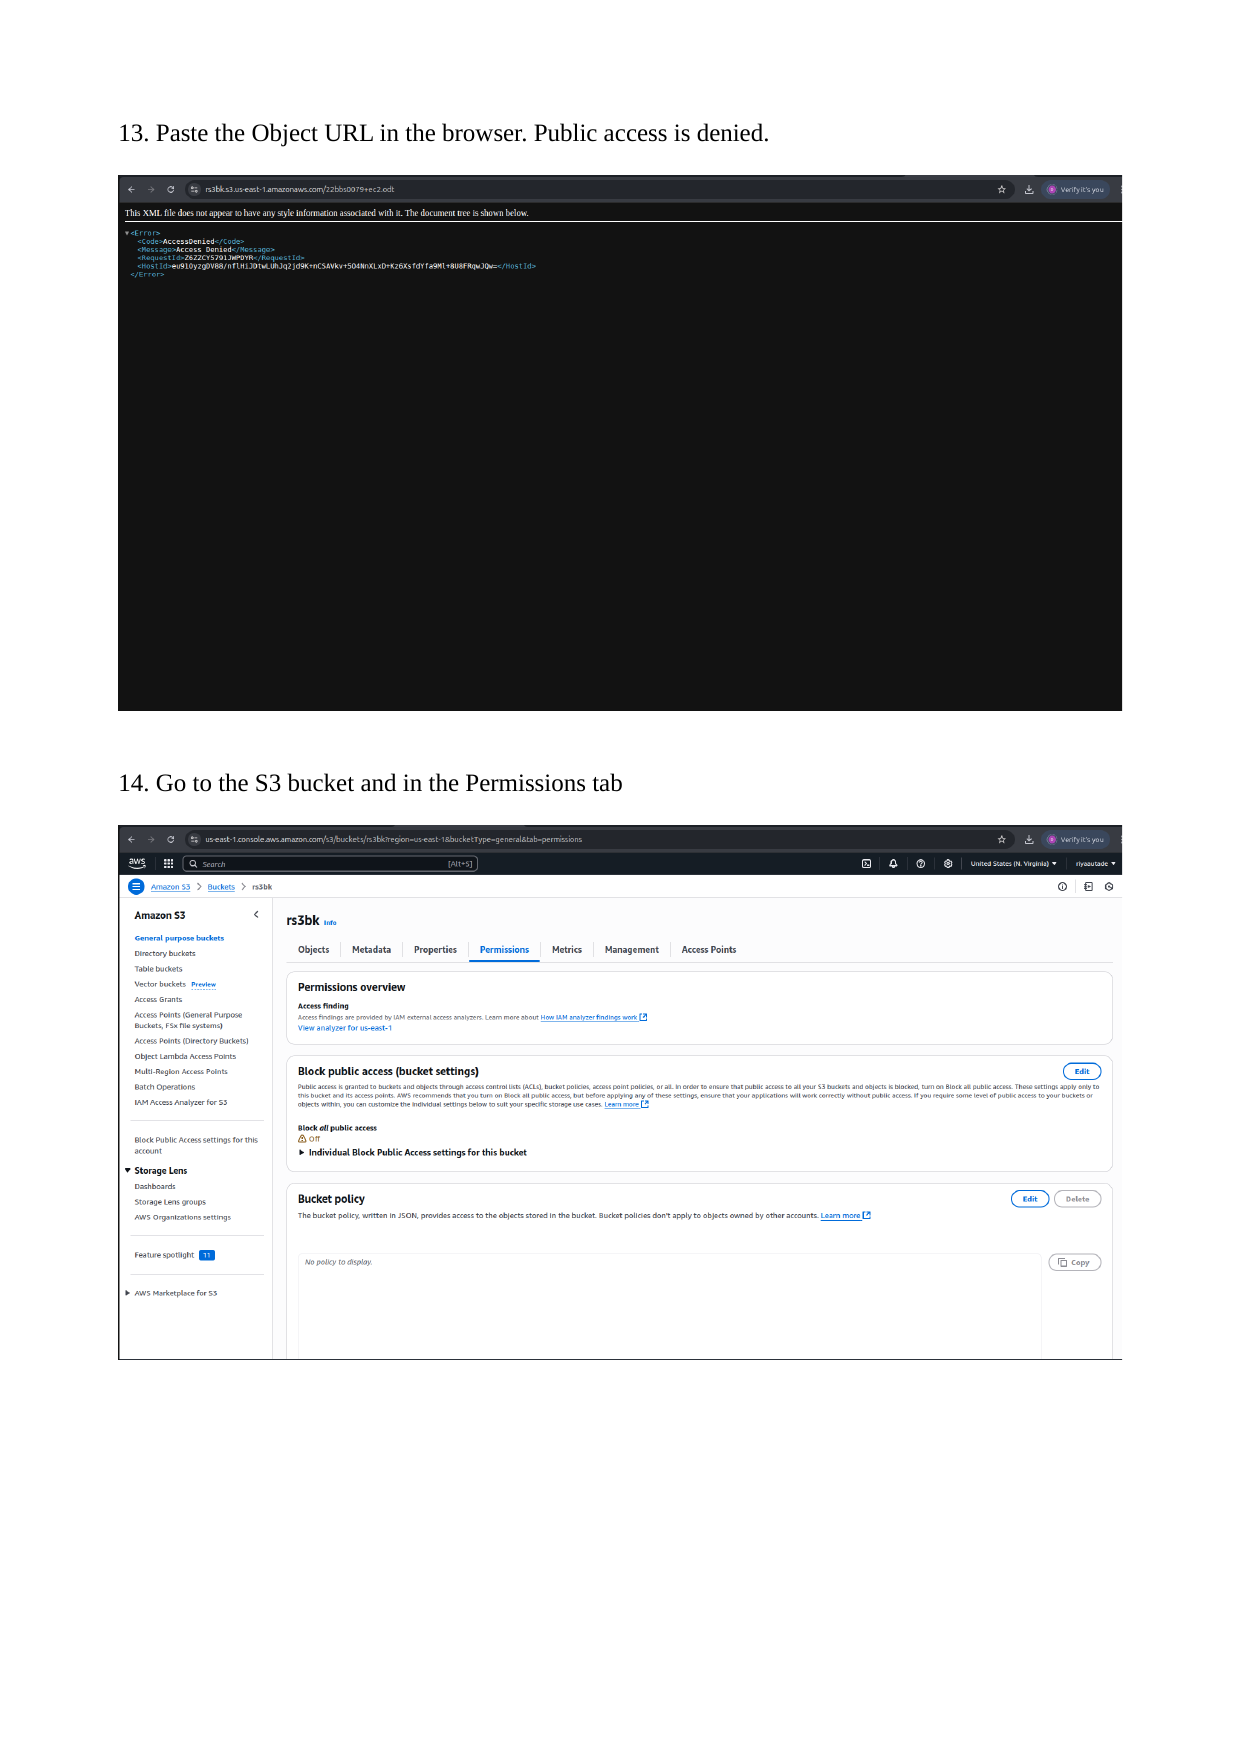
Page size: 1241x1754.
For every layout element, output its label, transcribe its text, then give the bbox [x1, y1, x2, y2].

picture [118, 825, 1123, 1360]
picture [118, 175, 1123, 711]
text 14. Go to the S3 bucket and in the Permissions tab [118, 768, 1122, 797]
text 13. Paste the Object URL in the browser. Public access is denied. [118, 118, 1122, 147]
